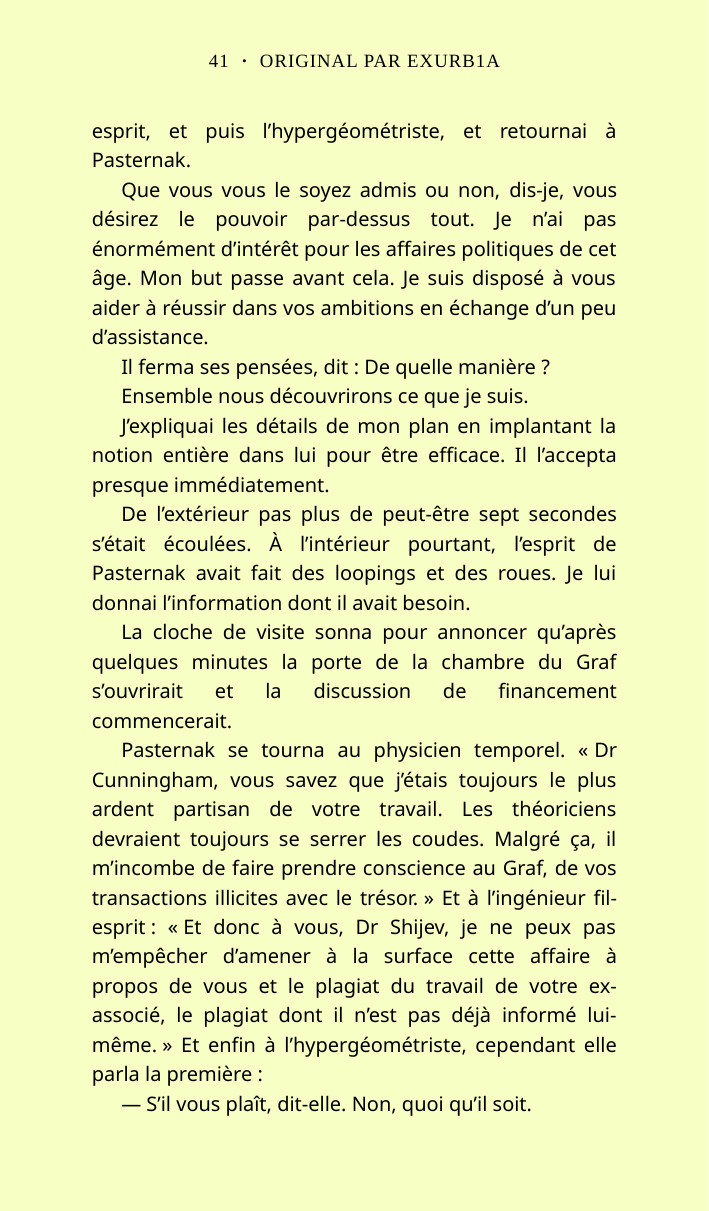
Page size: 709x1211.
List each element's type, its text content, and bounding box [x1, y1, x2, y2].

text Il ferma ses pensées, dit : De quelle manière ? [92, 351, 617, 380]
text esprit, et puis l’hypergéométriste, et retournai à Pasternak. [92, 115, 617, 174]
text J’expliquai les détails de mon plan en implantant la notion entière dans lui pour être efficace. Il l’accepta presque immédiatement. [92, 410, 617, 498]
text La cloche de visite sonna pour annoncer qu’après quelques minutes la porte de la chambre du Graf s’ouvrirait et la discussion de financement commencerait. [92, 616, 617, 734]
text — S’il vous plaît, dit-elle. Non, quoi qu’il soit. [92, 1088, 617, 1117]
text Ensemble nous découvrirons ce que je suis. [92, 380, 617, 410]
text Pasternak se tourna au physicien temporel. « Dr Cunningham, vous savez que j’étais toujours le plus ardent partisan de votre travail. Les théoriciens devraient toujours se serrer les coudes. Malgré ça, il m’incombe de faire prendre conscience au Graf, de vos transactions illicites avec le trésor. » Et à l’ingénieur fil-esprit : « Et donc à vous, Dr Shijev, je ne peux pas m’empêcher d’amener à la surface cette affaire à propos de vous et le plagiat du travail de votre ex-associé, le plagiat dont il n’est pas déjà informé lui-même. » Et enfin à l’hypergéométriste, cependant elle parla la première : [92, 734, 617, 1088]
text Que vous vous le soyez admis ou non, dis-je, vous désirez le pouvoir par-dessus tout. Je n’ai pas énormément d’intérêt pour les affaires politiques de cet âge. Mon but passe avant cela. Je suis disposé à vous aider à réussir dans vos ambitions en échange d’un peu d’assistance. [92, 174, 617, 351]
text De l’extérieur pas plus de peut-être sept secondes s’était écoulées. À l’intérieur pourtant, l’esprit de Pasternak avait fait des loopings et des roues. Je lui donnai l’information dont il avait besoin. [92, 498, 617, 616]
